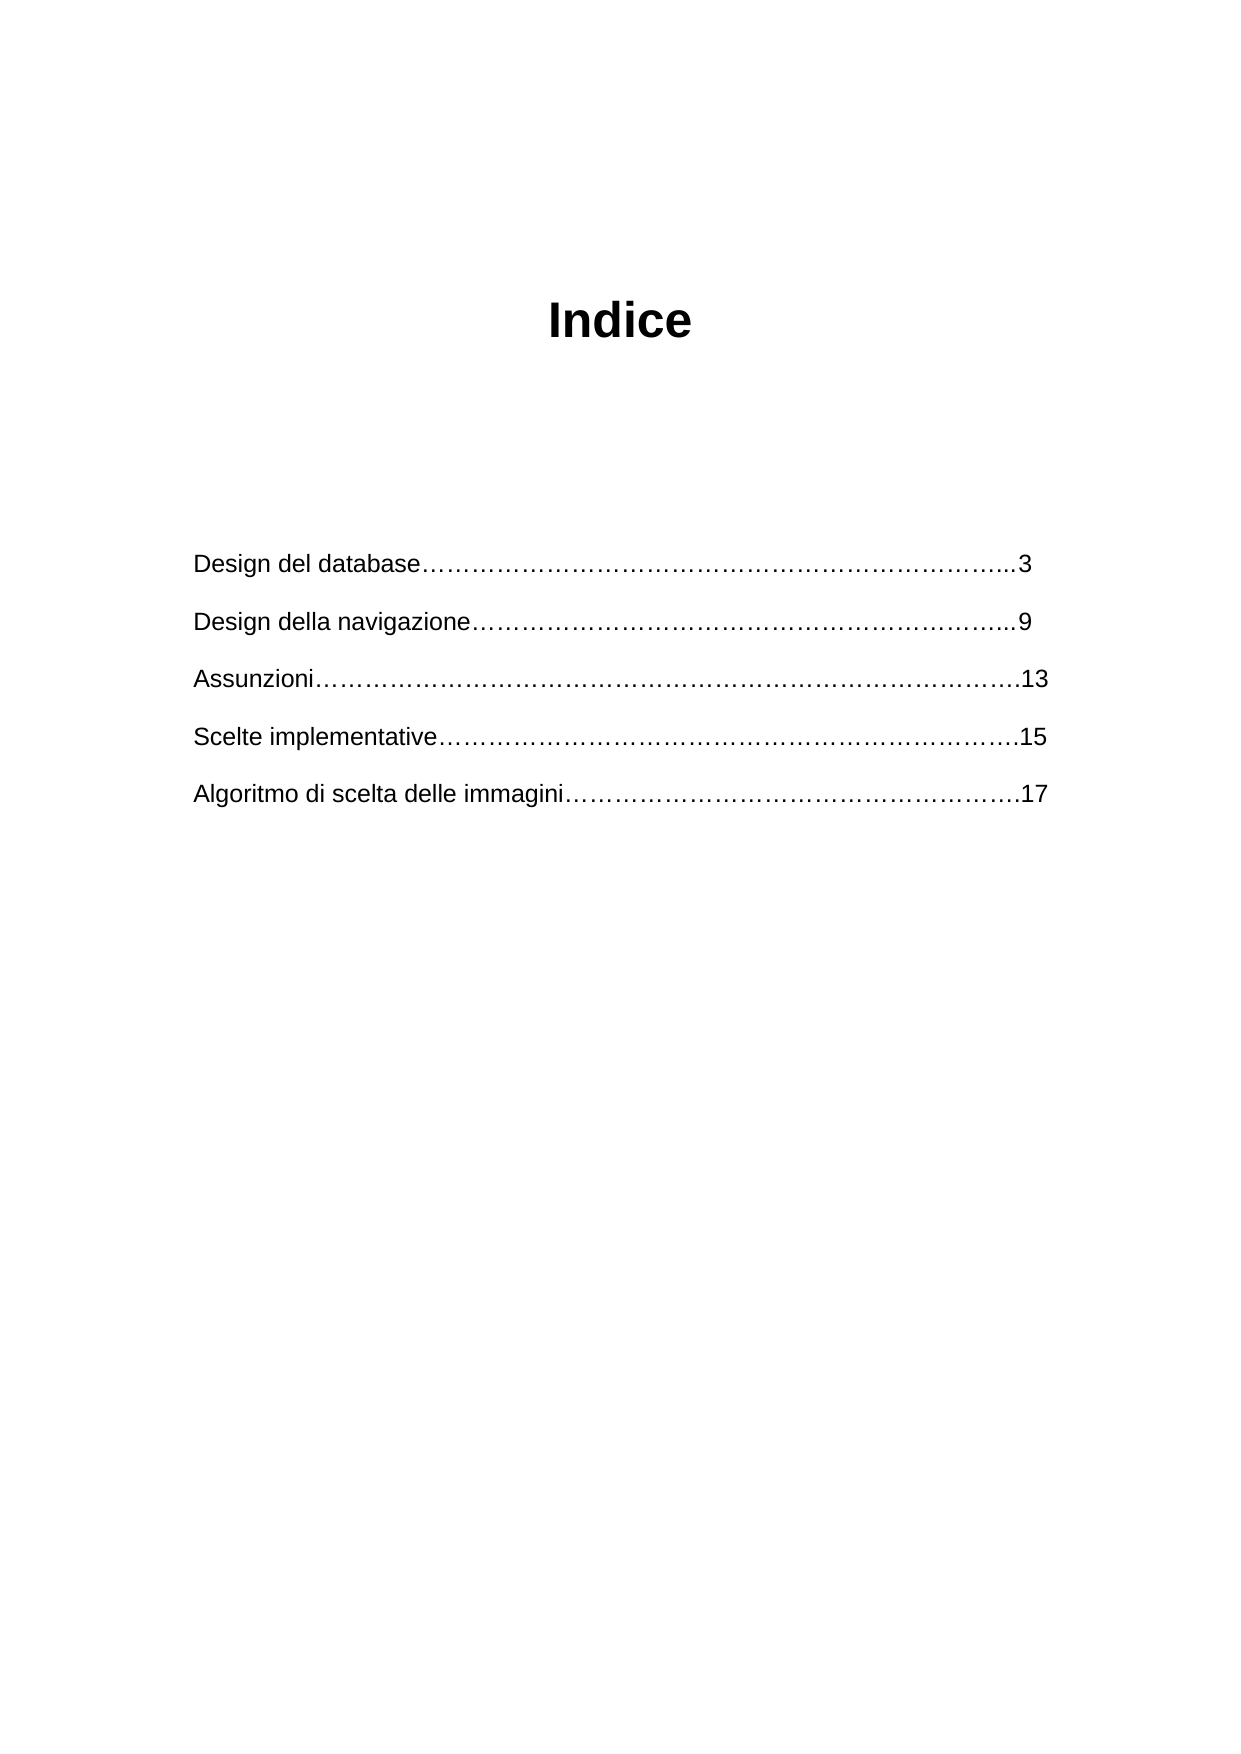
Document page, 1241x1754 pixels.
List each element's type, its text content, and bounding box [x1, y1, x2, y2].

text Algoritmo di scelta delle immagini……………………………………………….17 [118, 779, 1122, 808]
text Design della navigazione………………………………………………………... 9 [118, 607, 1122, 636]
text Assunzioni………………………………………………………………………….13 [118, 664, 1122, 693]
text Indice [118, 291, 1122, 348]
text Scelte implementative…………………………………………………………….15 [118, 722, 1122, 751]
text Design del database……………………………………………………………... 3 [118, 549, 1122, 578]
